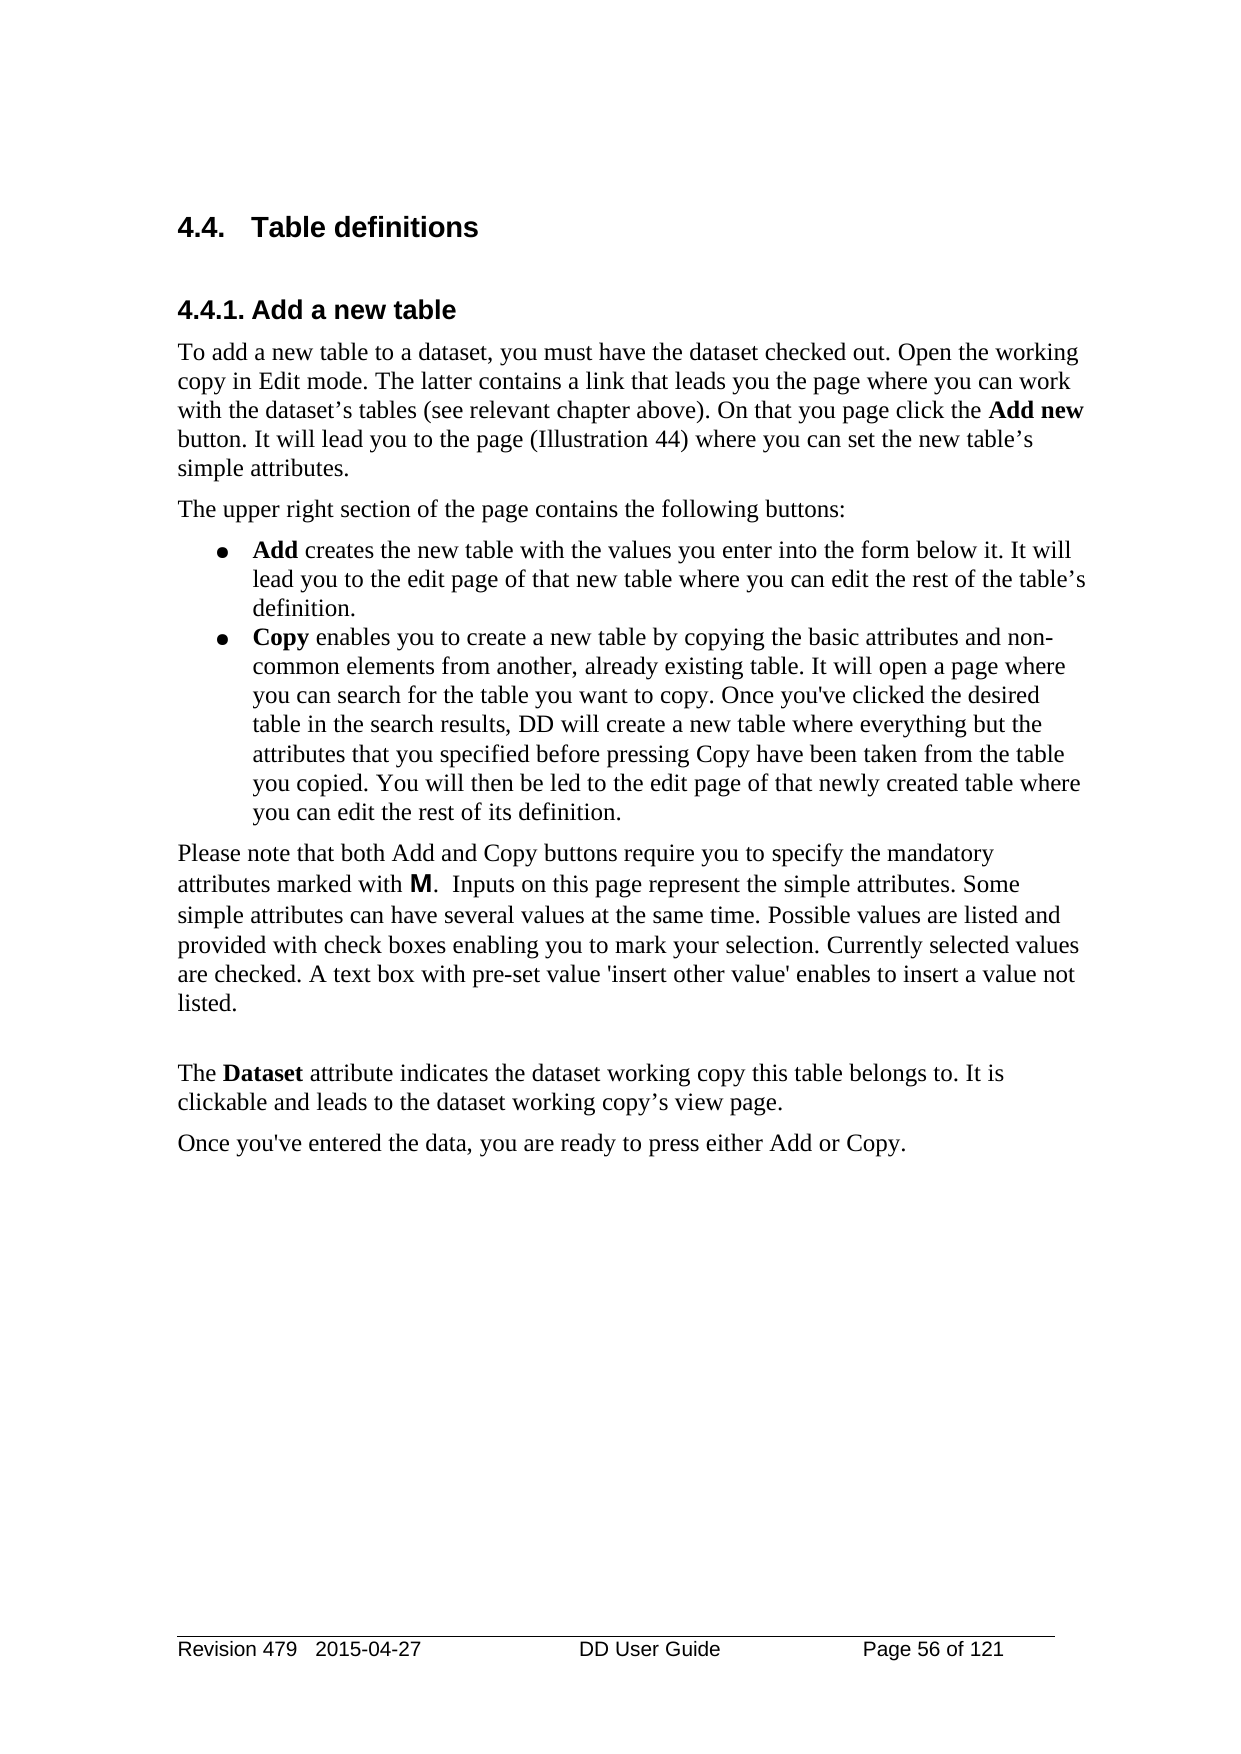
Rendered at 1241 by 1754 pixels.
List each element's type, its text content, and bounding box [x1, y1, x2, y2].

text The upper right section of the page contains the following buttons: [177, 494, 1092, 523]
subtitle Table definitions [177, 210, 1092, 244]
text To add a new table to a dataset, you must have the dataset checked out. Open the working copy in Edit mode. The latter contains a link that leads you the page where you can work with the dataset’s tables (see relevant chapter above). On that you page click the Add new button. It will lead you to the page (Illustration 44) where you can set the new table’s simple attributes. [177, 337, 1092, 482]
text The Dataset attribute indicates the dataset working copy this table belongs to. It is clickable and leads to the dataset working copy’s view page. [177, 1028, 1092, 1116]
text Once you've entered the data, you are ready to press either Add or Copy. [177, 1127, 1092, 1156]
list Add creates the new table with the values you enter into the form below it. It will lead you to the edit page of that new table where you can edit the rest of the table’s definition. [215, 535, 1092, 622]
text Please note that both Add and Copy buttons require you to specify the mandatory attributes marked with M. Inputs on this page represent the simple attributes. Some simple attributes can have several values at the same time. Possible values are listed and provided with check boxes enabling you to mark your selection. Currently selected values are checked. A text box with pre-set value 'insert other value' enables to insert a value not listed. [177, 837, 1092, 1017]
subtitle Add a new table [177, 293, 1092, 324]
list Copy enables you to create a new table by copying the basic attributes and non-common elements from another, already existing table. It will open a page where you can search for the table you want to copy. Once you've clicked the desired table in the search results, DD will create a new table where everything but the attributes that you specified before pressing Copy have been taken from the table you copied. You will then be led to the edit page of that newly created table where you can edit the rest of its definition. [215, 622, 1092, 826]
